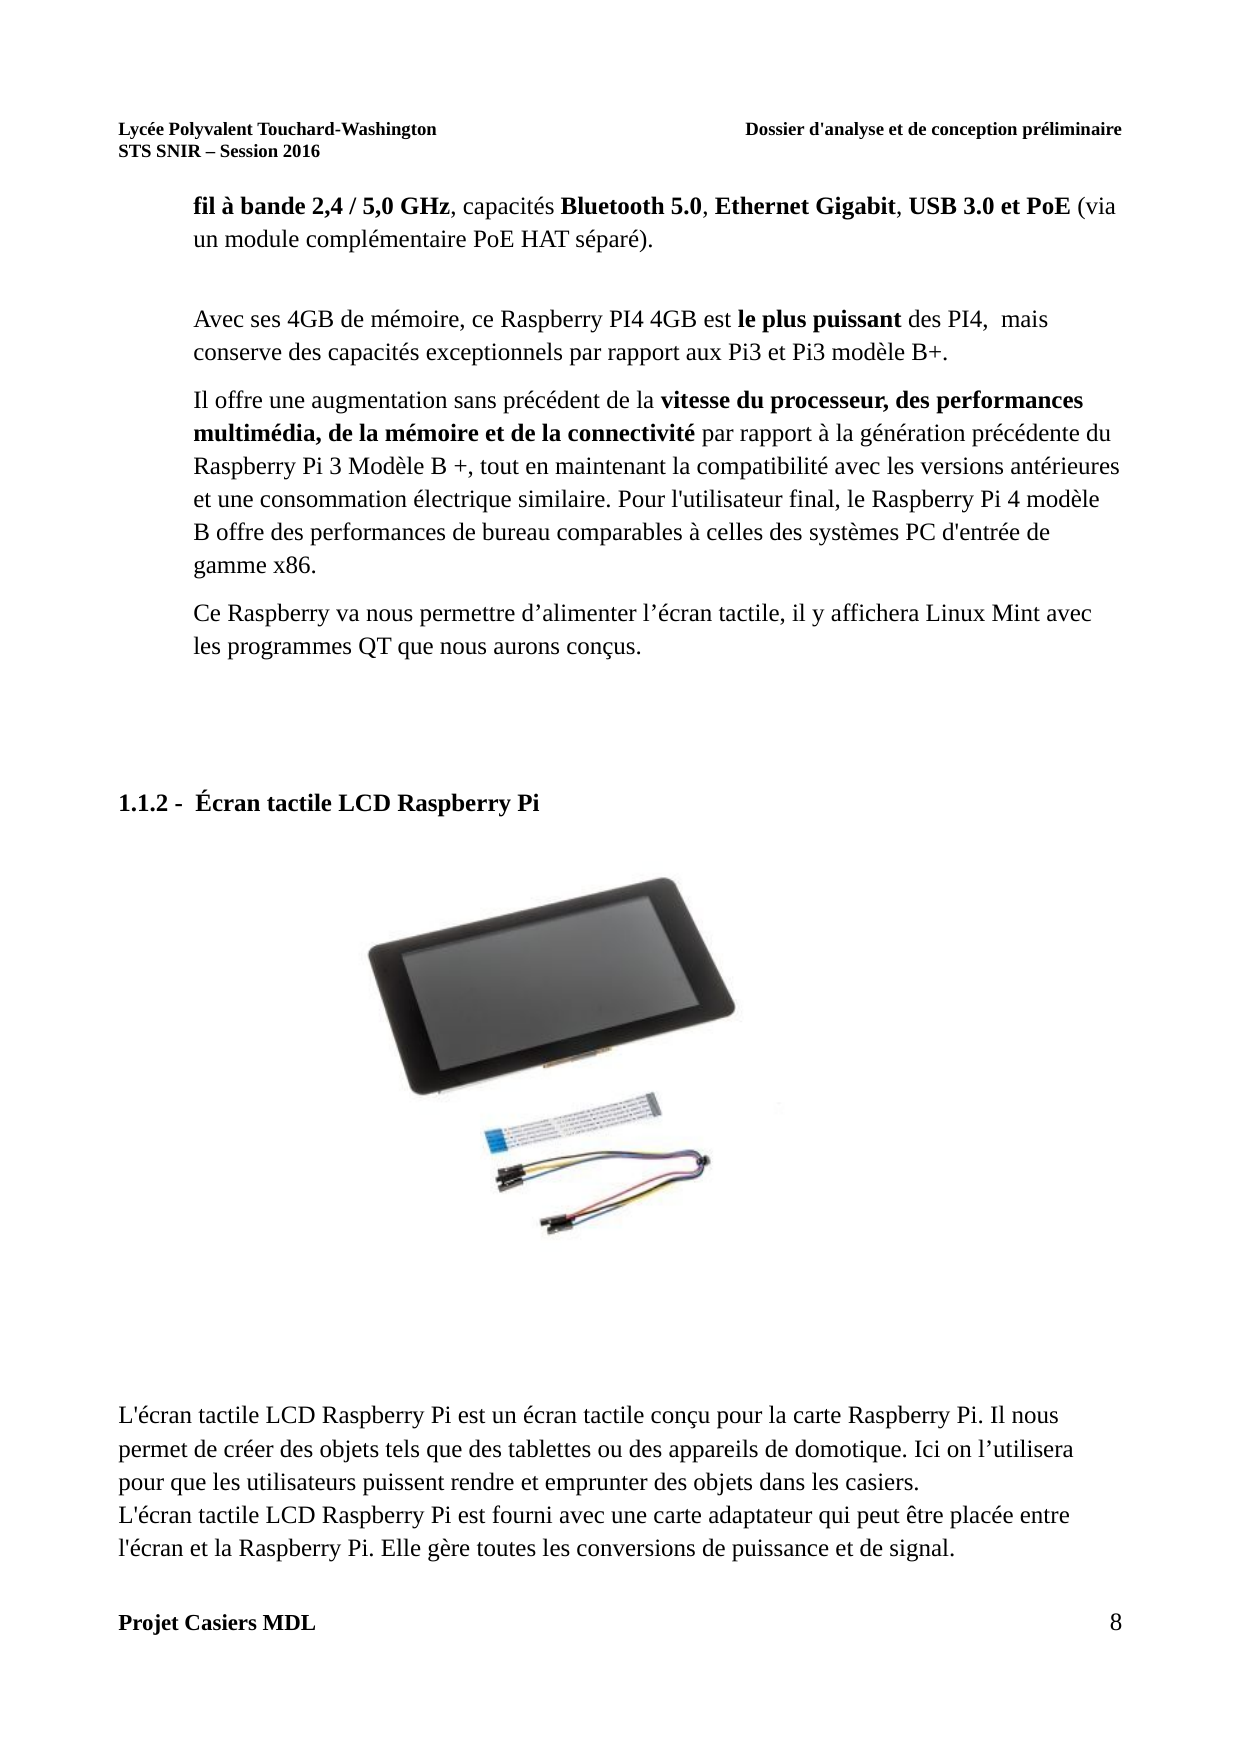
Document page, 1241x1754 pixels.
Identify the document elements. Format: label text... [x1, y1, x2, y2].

picture [298, 840, 860, 1263]
text Avec ses 4GB de mémoire, ce Raspberry PI4 4GB est le plus puissant des PI4, mais conserve des capacités exceptionnels par rapport aux Pi3 et Pi3 modèle B+. [118, 271, 1122, 366]
subtitle 1.1.2 - Écran tactile LCD Raspberry Pi [118, 788, 1122, 817]
text Il offre une augmentation sans précédent de la vitesse du processeur, des performances multimédia, de la mémoire et de la connectivité par rapport à la génération précédente du Raspberry Pi 3 Modèle B +, tout en maintenant la compatibilité avec les versions antérieures et une consommation électrique similaire. Pour l'utilisateur final, le Raspberry Pi 4 modèle B offre des performances de bureau comparables à celles des systèmes PC d'entrée de gamme x86. [118, 385, 1122, 579]
text L'écran tactile LCD Raspberry Pi est un écran tactile conçu pour la carte Raspberry Pi. Il nous permet de créer des objets tels que des tablettes ou des appareils de domotique. Ici on l’utilisera pour que les utilisateurs puissent rendre et emprunter des objets dans les casiers. L'écran tactile LCD Raspberry Pi est fourni avec une carte adaptateur qui peut être placée entre l'écran et la Raspberry Pi. Elle gère toutes les conversions de puissance et de signal. [118, 1401, 1122, 1561]
text Ce Raspberry va nous permettre d’alimenter l’écran tactile, il y affichera Linux Mint avec les programmes QT que nous aurons conçus. [118, 598, 1122, 659]
text fil à bande 2,4 / 5,0 GHz, capacités Bluetooth 5.0, Ethernet Gigabit, USB 3.0 et PoE (via un module complémentaire PoE HAT séparé). [118, 191, 1122, 252]
